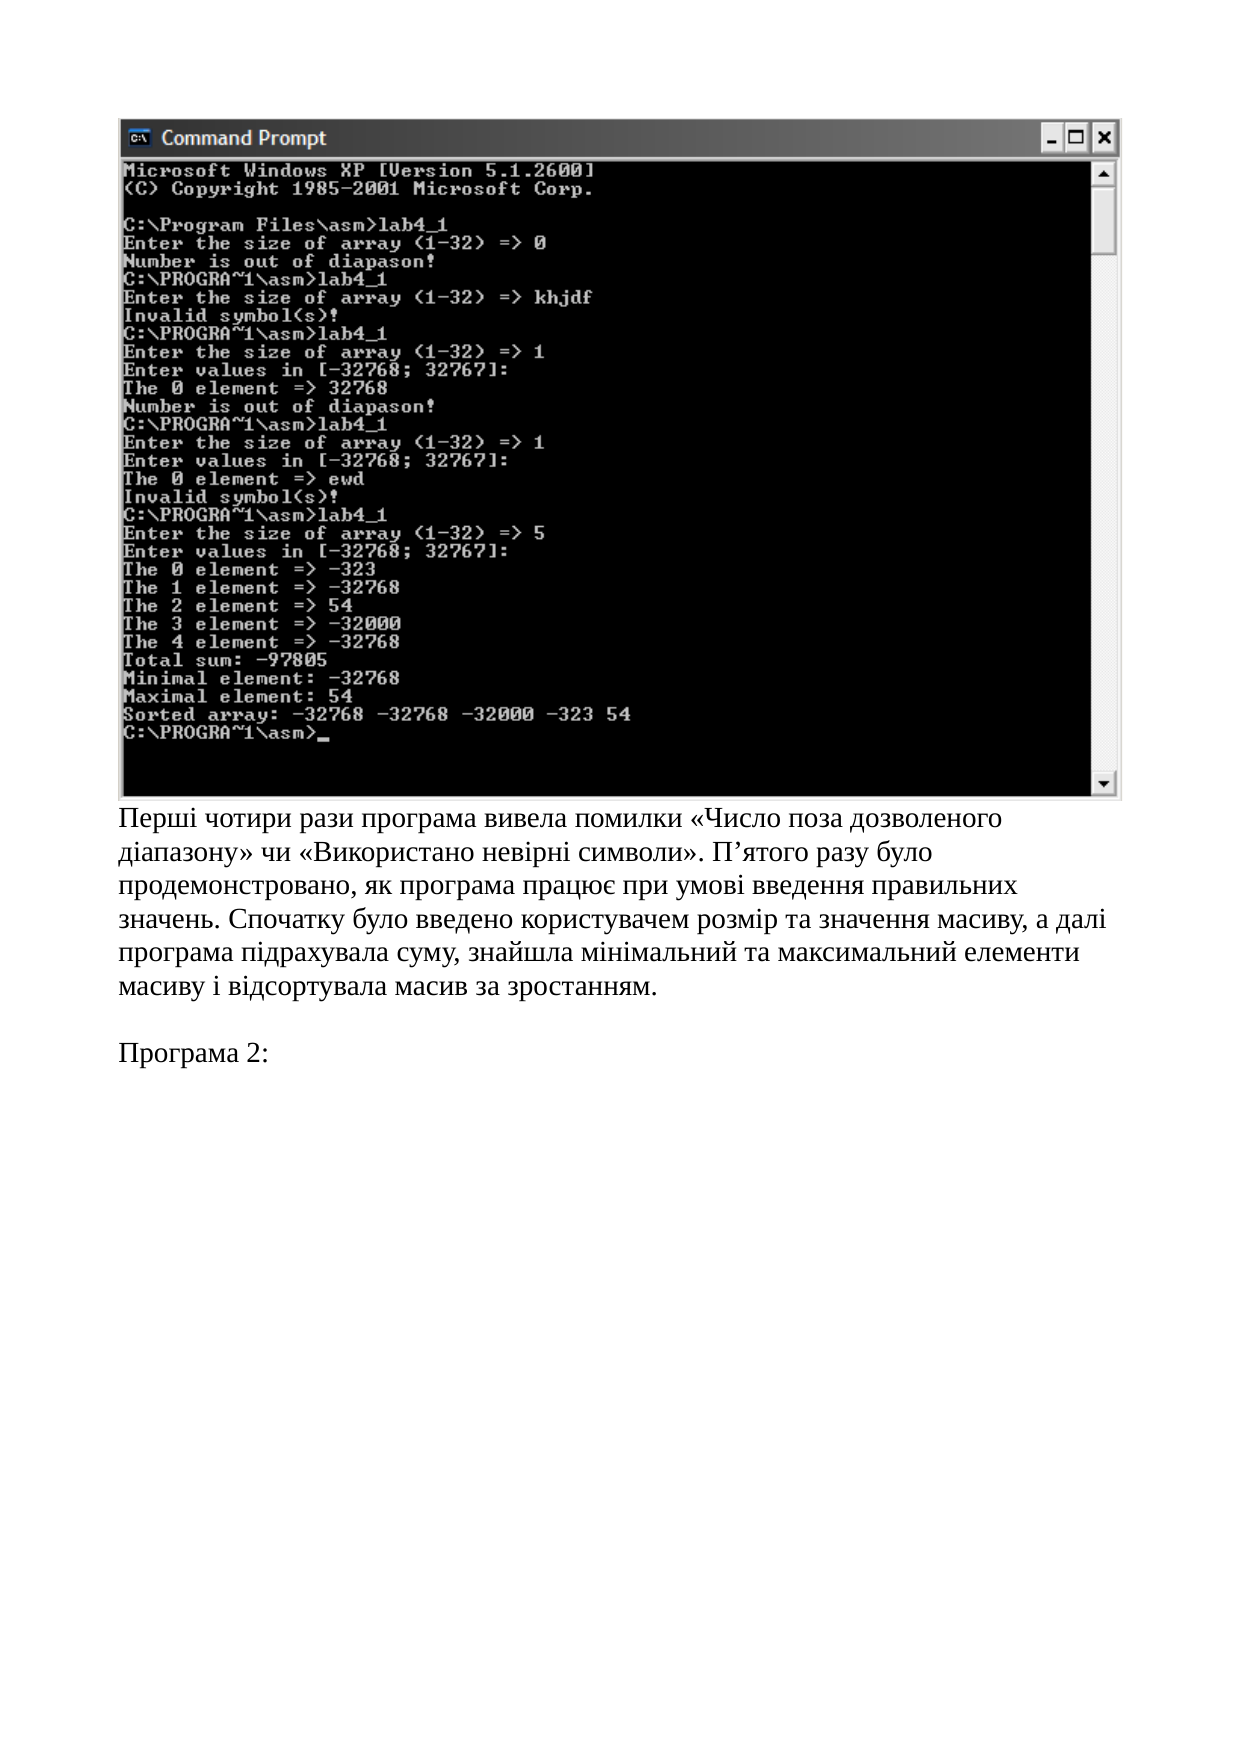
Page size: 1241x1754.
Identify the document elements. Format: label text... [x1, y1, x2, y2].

picture [118, 118, 1123, 801]
text Програма 2: [118, 1035, 1122, 1069]
text Перші чотири рази програма вивела помилки «Число поза дозволеного діапазону» чи «Використано невірні символи». П’ятого разу було продемонстровано, як програма працює при умові введення правильних значень. Спочатку було введено користувачем розмір та значення масиву, а далі програма підрахувала суму, знайшла мінімальний та максимальний елементи масиву і відсортувала масив за зростанням. [118, 801, 1122, 1002]
